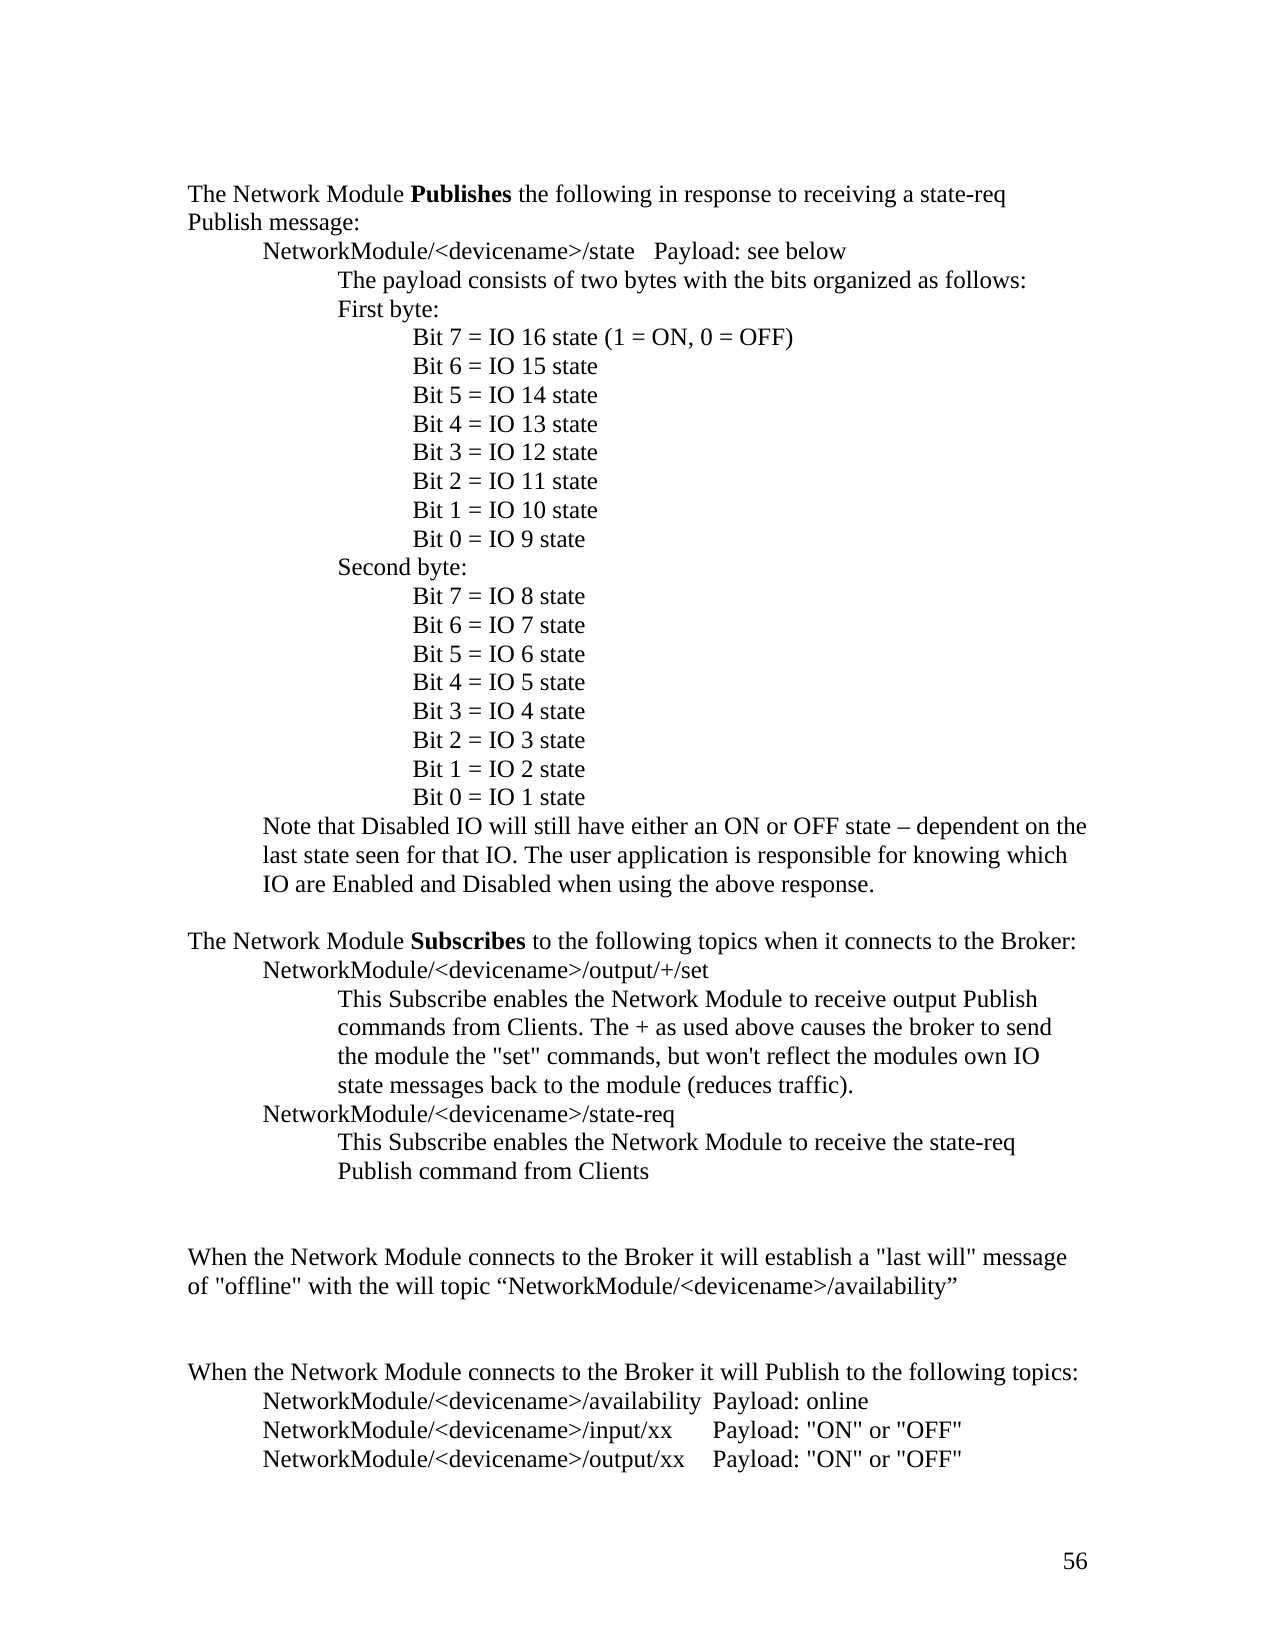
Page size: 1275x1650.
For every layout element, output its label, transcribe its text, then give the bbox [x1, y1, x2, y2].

text NetworkModule/<devicename>/input/xx Payload: "ON" or "OFF" [262, 1415, 1087, 1444]
text Bit 0 = IO 1 state [412, 782, 1087, 811]
text Bit 4 = IO 5 state [412, 667, 1087, 696]
text NetworkModule/<devicename>/output/+/set [262, 955, 1087, 984]
text Bit 4 = IO 13 state [412, 409, 1087, 437]
text Bit 0 = IO 9 state [412, 524, 1087, 552]
text Bit 1 = IO 2 state [412, 754, 1087, 782]
text NetworkModule/<devicename>/state-req [262, 1099, 1087, 1127]
text When the Network Module connects to the Broker it will establish a "last will" message of "offline" with the will topic “NetworkModule/<devicename>/availability” [187, 1242, 1087, 1300]
text Publish message: [187, 207, 1087, 236]
text When the Network Module connects to the Broker it will Publish to the following topics: [187, 1357, 1087, 1386]
text Bit 6 = IO 15 state [412, 351, 1087, 380]
text Bit 3 = IO 4 state [412, 696, 1087, 725]
text NetworkModule/<devicename>/state Payload: see below [262, 236, 1087, 265]
text Bit 2 = IO 11 state [412, 466, 1087, 495]
text The payload consists of two bytes with the bits organized as follows: [337, 265, 1087, 294]
text First byte: [337, 294, 1087, 322]
text This Subscribe enables the Network Module to receive the state-req Publish command from Clients [337, 1127, 1087, 1185]
text Bit 1 = IO 10 state [412, 495, 1087, 524]
text Bit 5 = IO 14 state [412, 380, 1087, 409]
text NetworkModule/<devicename>/availability Payload: online [262, 1386, 1087, 1415]
text Bit 6 = IO 7 state [412, 610, 1087, 639]
text Bit 7 = IO 8 state [412, 581, 1087, 610]
text Note that Disabled IO will still have either an ON or OFF state – dependent on the last state seen for that IO. The user application is responsible for knowing which IO are Enabled and Disabled when using the above response. [262, 811, 1087, 897]
text NetworkModule/<devicename>/output/xx Payload: "ON" or "OFF" [262, 1444, 1087, 1472]
text The Network Module Subscribes to the following topics when it connects to the Broker: [187, 926, 1087, 955]
text Bit 5 = IO 6 state [412, 639, 1087, 667]
text Bit 7 = IO 16 state (1 = ON, 0 = OFF) [412, 322, 1087, 351]
text The Network Module Publishes the following in response to receiving a state-req [187, 179, 1087, 207]
text Second byte: [337, 552, 1087, 581]
text Bit 3 = IO 12 state [412, 437, 1087, 466]
text Bit 2 = IO 3 state [412, 725, 1087, 754]
text This Subscribe enables the Network Module to receive output Publish commands from Clients. The + as used above causes the broker to send the module the "set" commands, but won't reflect the modules own IO state messages back to the module (reduces traffic). [337, 984, 1087, 1099]
